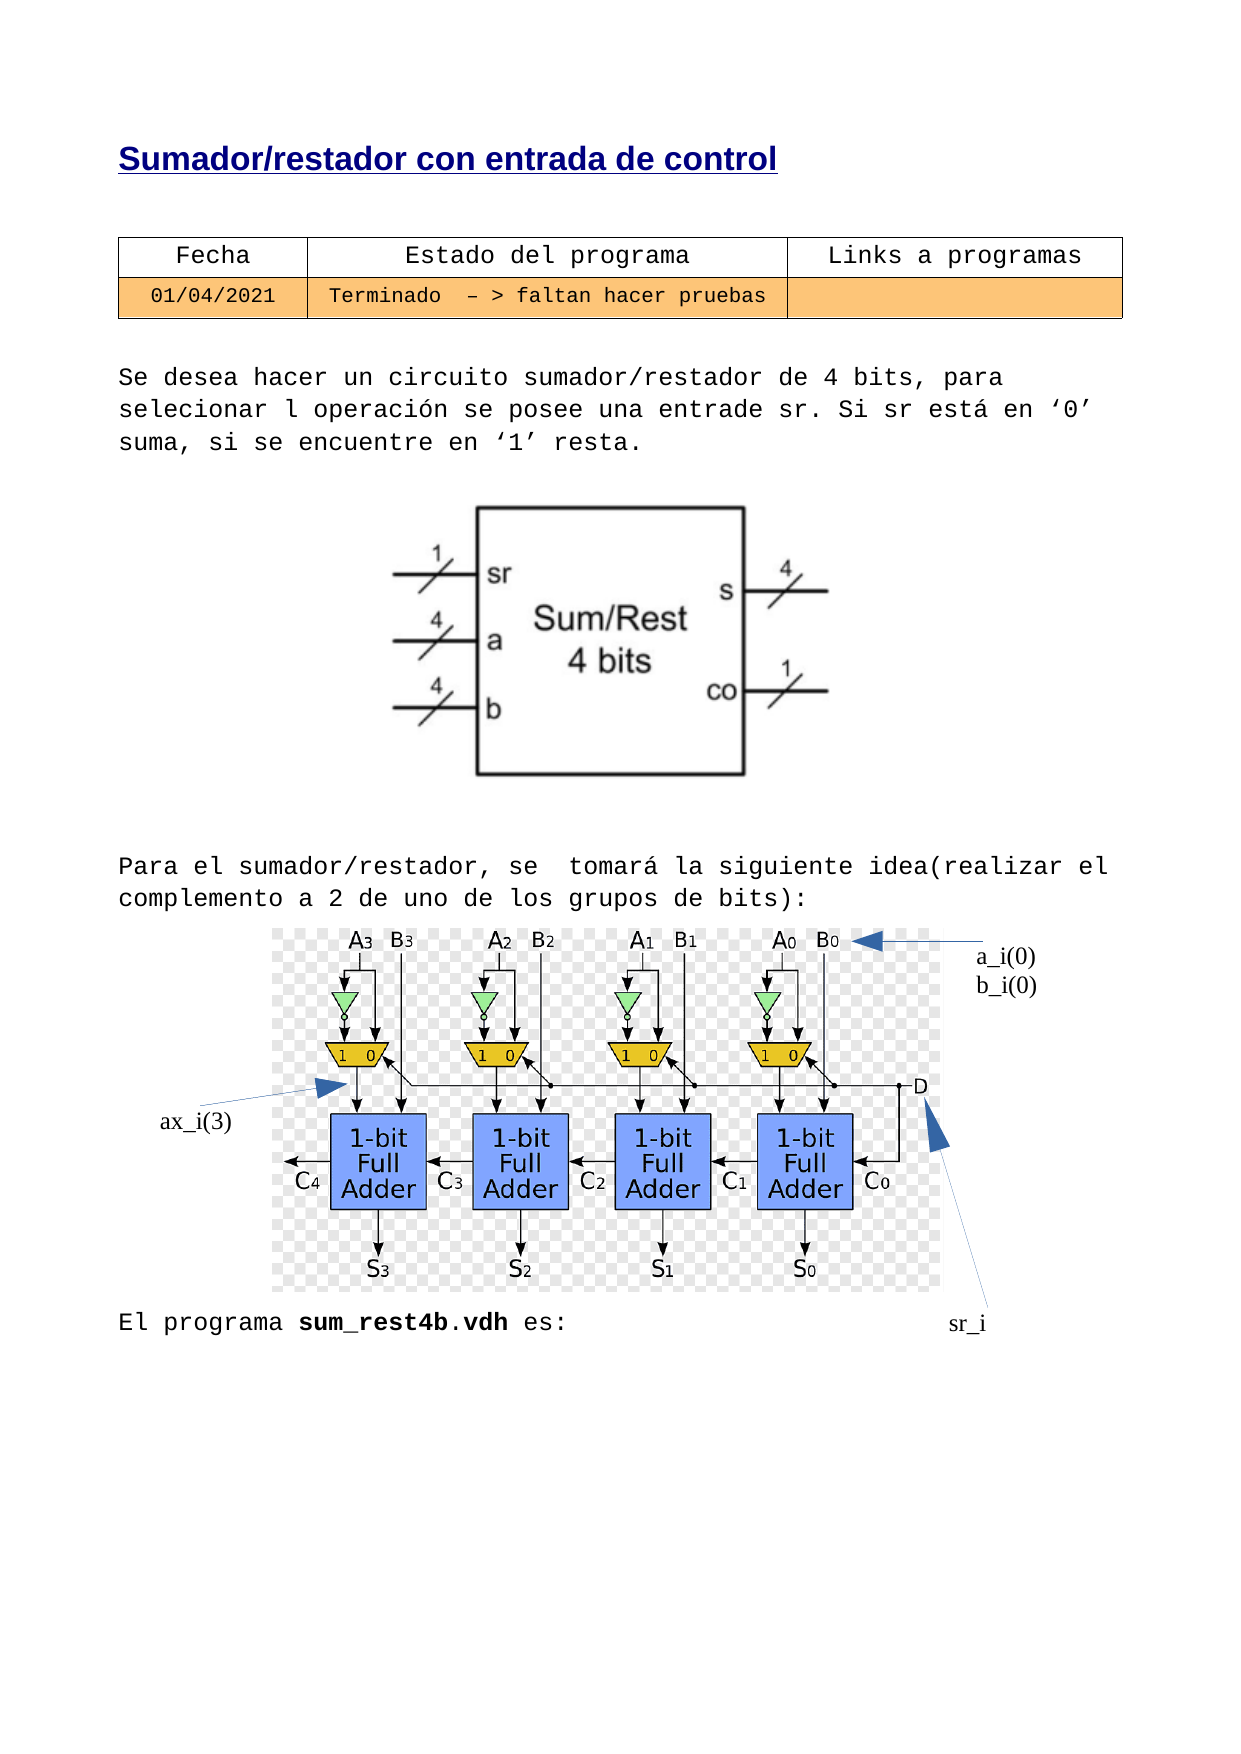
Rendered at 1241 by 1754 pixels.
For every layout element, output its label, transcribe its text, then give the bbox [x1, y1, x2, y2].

picture [385, 476, 856, 816]
table_cell Terminado – > faltan hacer pruebas [308, 278, 787, 317]
table_header Fecha [119, 238, 307, 277]
picture [271, 928, 944, 1292]
table_header Estado del programa [308, 238, 787, 277]
text El programa sum_rest4b.vdh es: [118, 1309, 1122, 1338]
text Para el sumador/restador, se tomará la siguiente idea(realizar el complemento a 2 de uno de los grupos de bits): [118, 853, 1122, 914]
table_header Links a programas [788, 238, 1122, 277]
subtitle Sumador/restador con entrada de control [118, 139, 1122, 178]
table_cell 01/04/2021 [119, 278, 307, 317]
text Se desea hacer un circuito sumador/restador de 4 bits, para selecionar l operación se posee una entrade sr. Si sr está en ‘0’ suma, si se encuentre en ‘1’ resta. [118, 364, 1122, 458]
table_cell [788, 278, 1122, 317]
